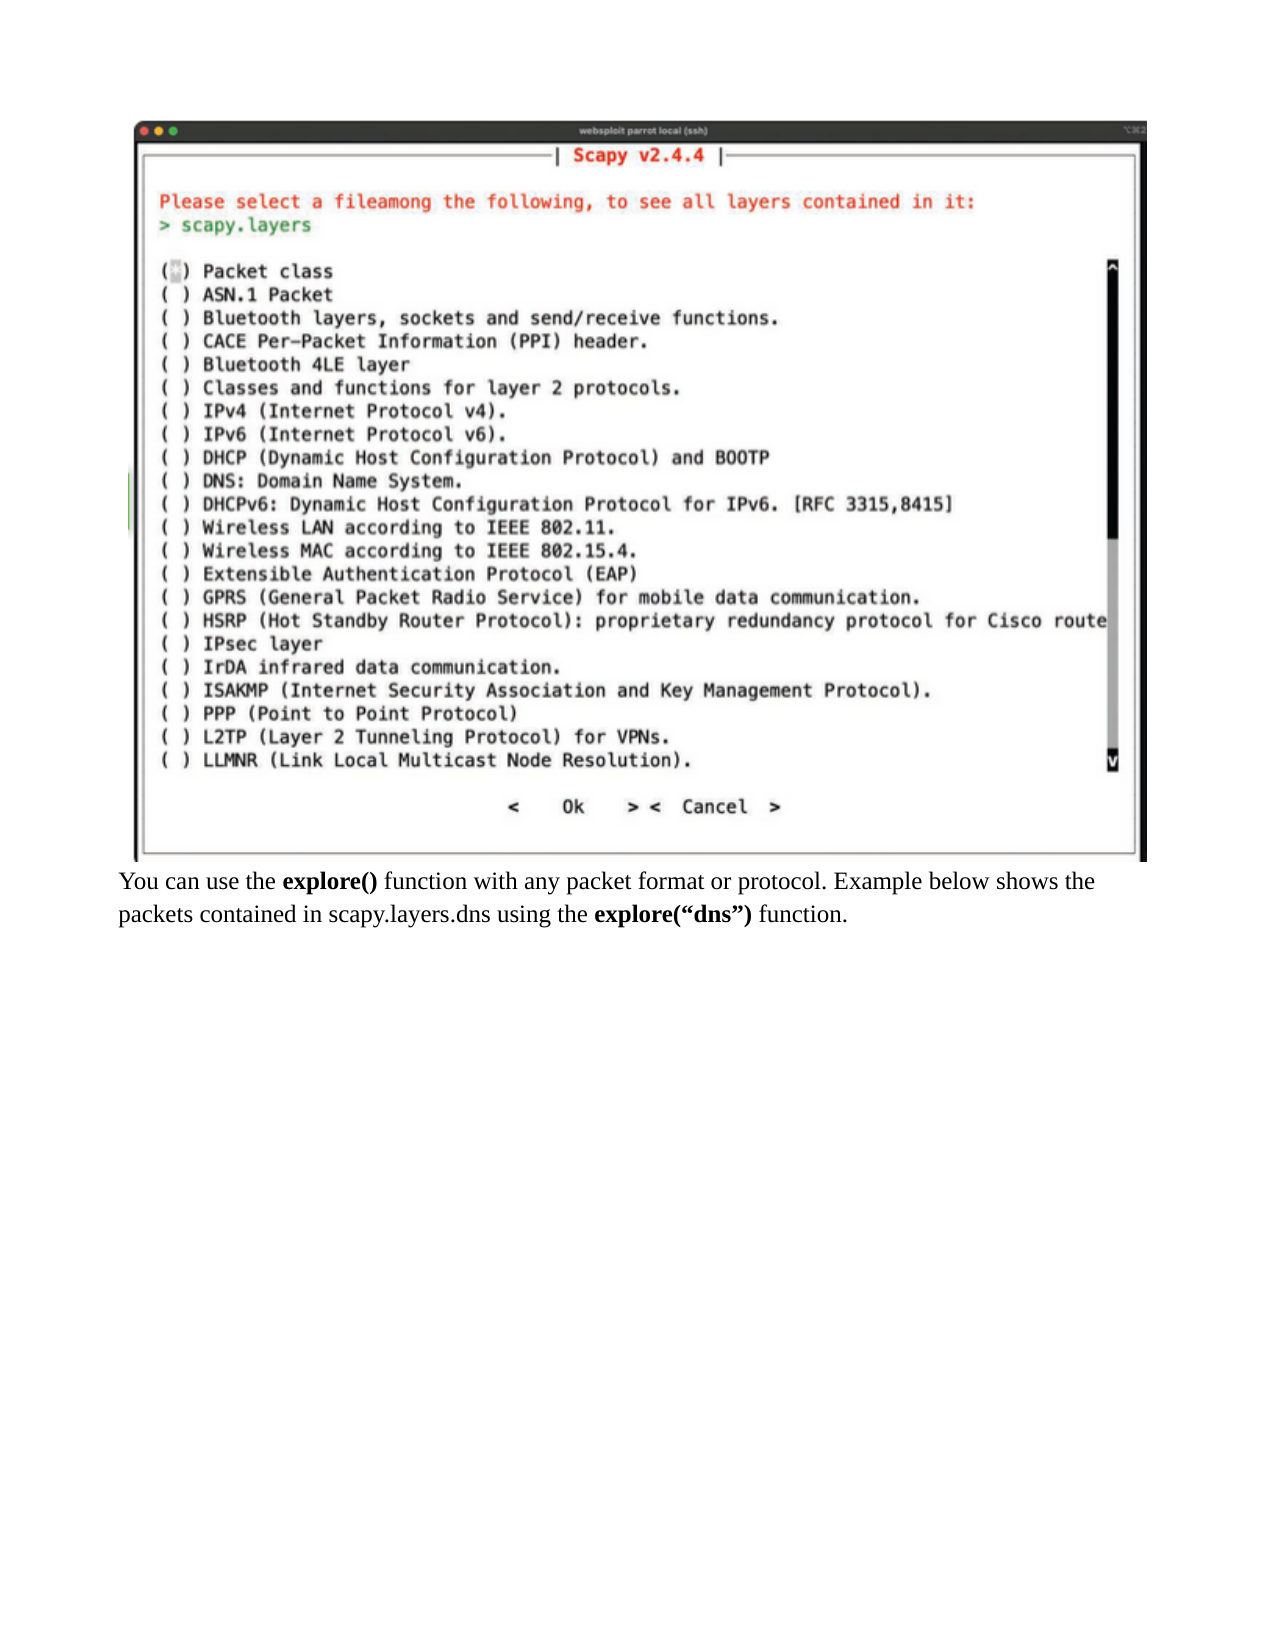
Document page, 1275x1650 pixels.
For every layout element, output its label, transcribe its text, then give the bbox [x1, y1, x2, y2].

text You can use the explore() function with any packet format or protocol. Example below shows the packets contained in scapy.layers.dns using the explore(“dns”) function. [118, 118, 1157, 928]
picture [128, 118, 1147, 862]
